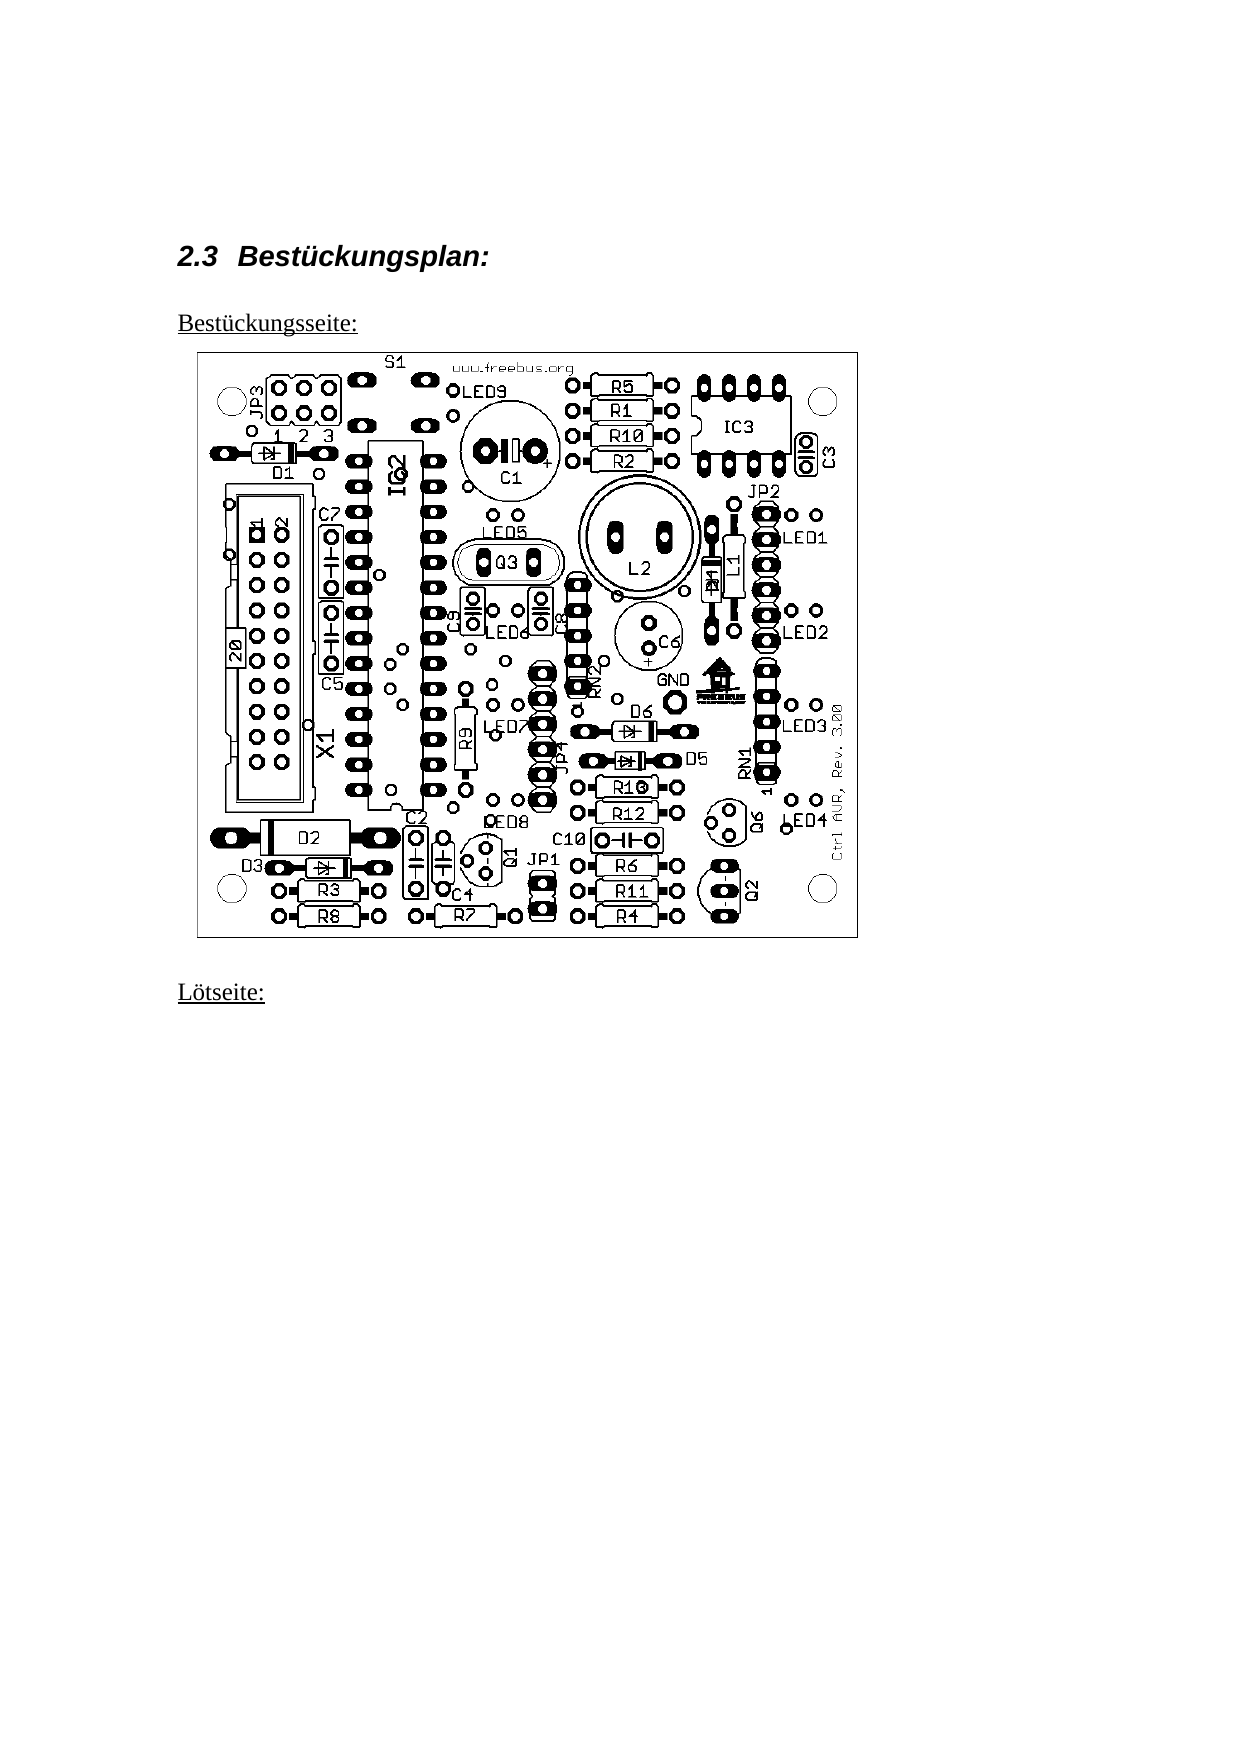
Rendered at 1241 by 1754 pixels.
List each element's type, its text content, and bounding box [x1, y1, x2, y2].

picture [193, 345, 861, 940]
subtitle Bestückungsplan: [177, 239, 1122, 273]
text Lötseite: [177, 977, 1122, 1006]
text Bestückungsseite: [177, 308, 1122, 337]
